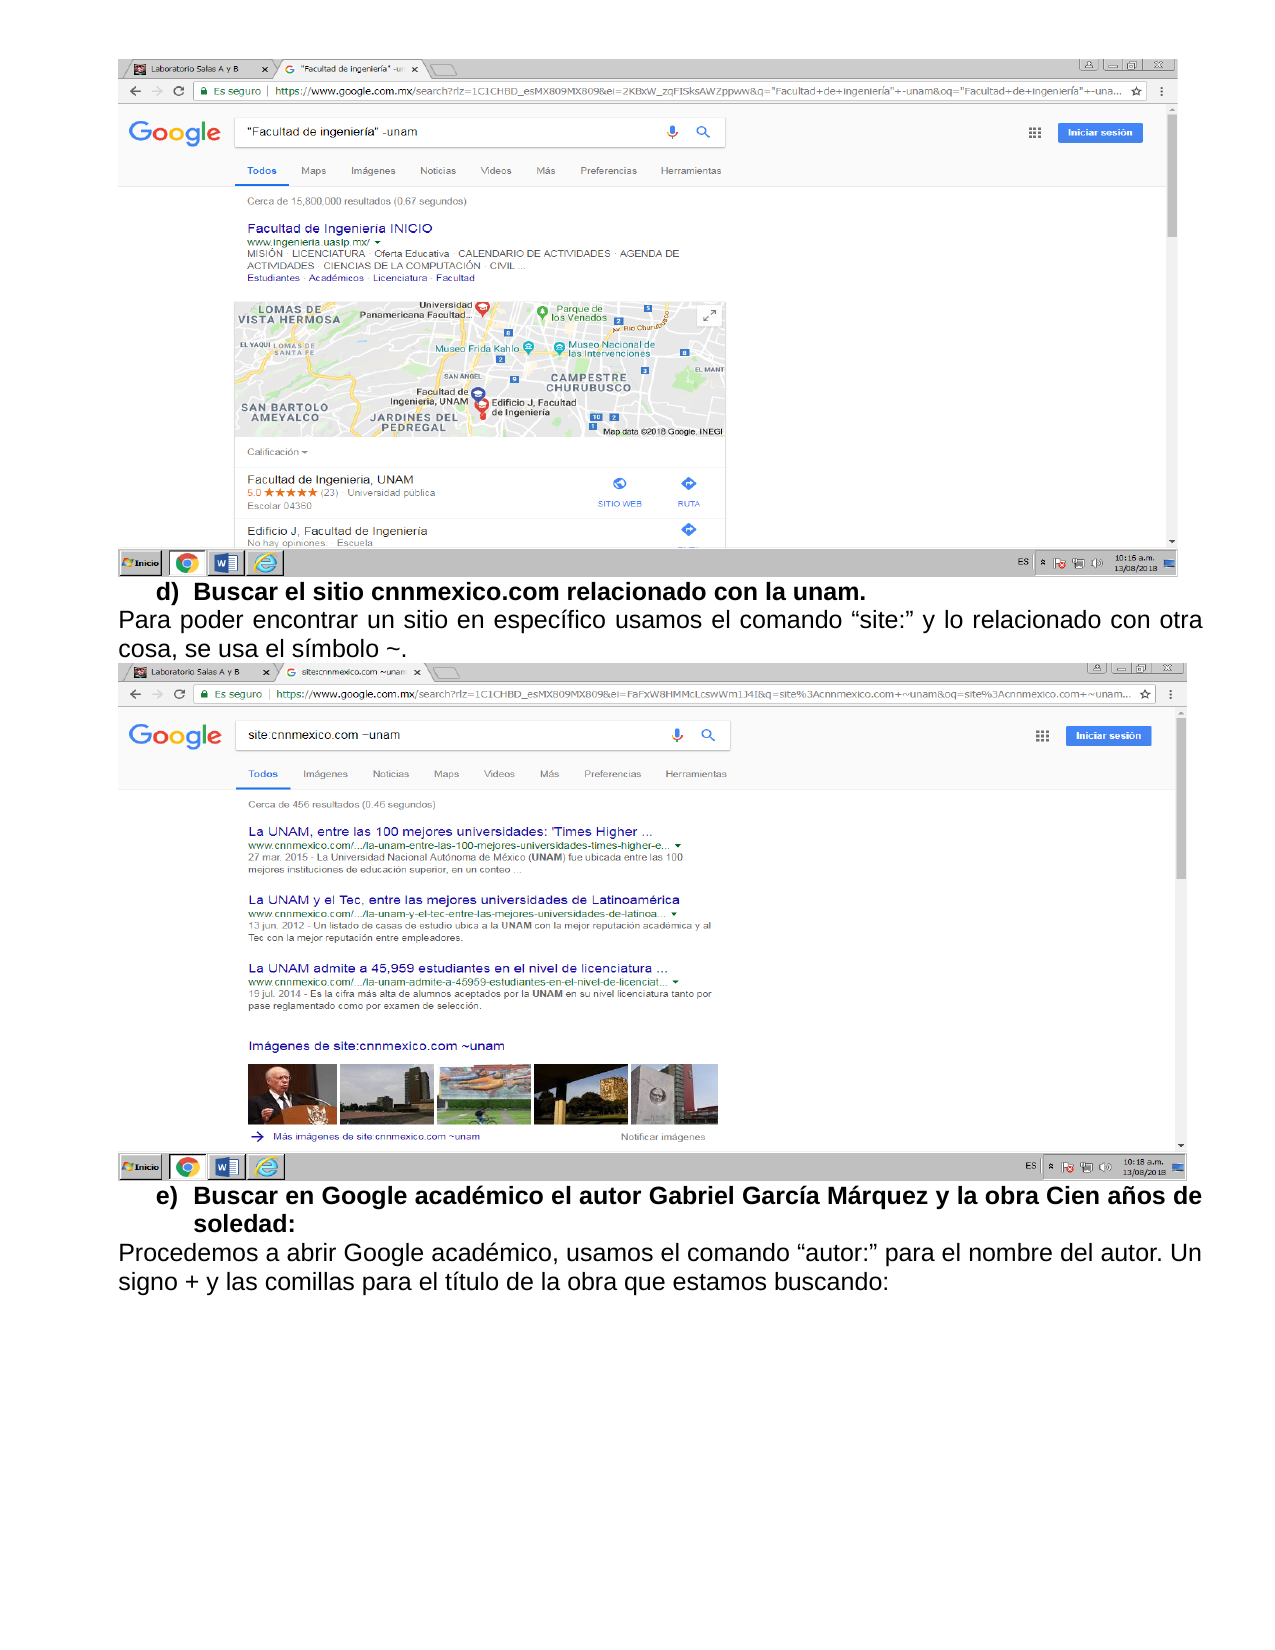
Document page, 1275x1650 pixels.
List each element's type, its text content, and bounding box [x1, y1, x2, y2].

list Buscar el sitio cnnmexico.com relacionado con la unam. [156, 577, 1205, 606]
text Procedemos a abrir Google académico, usamos el comando “autor:” para el nombre del autor. Un signo + y las comillas para el título de la obra que estamos buscando: [118, 1238, 1205, 1296]
text Para poder encontrar un sitio en específico usamos el comando “site:” y lo relacionado con otra cosa, se usa el símbolo ~. [118, 606, 1205, 663]
list Buscar en Google académico el autor Gabriel García Márquez y la obra Cien años de soledad: [156, 1181, 1205, 1238]
